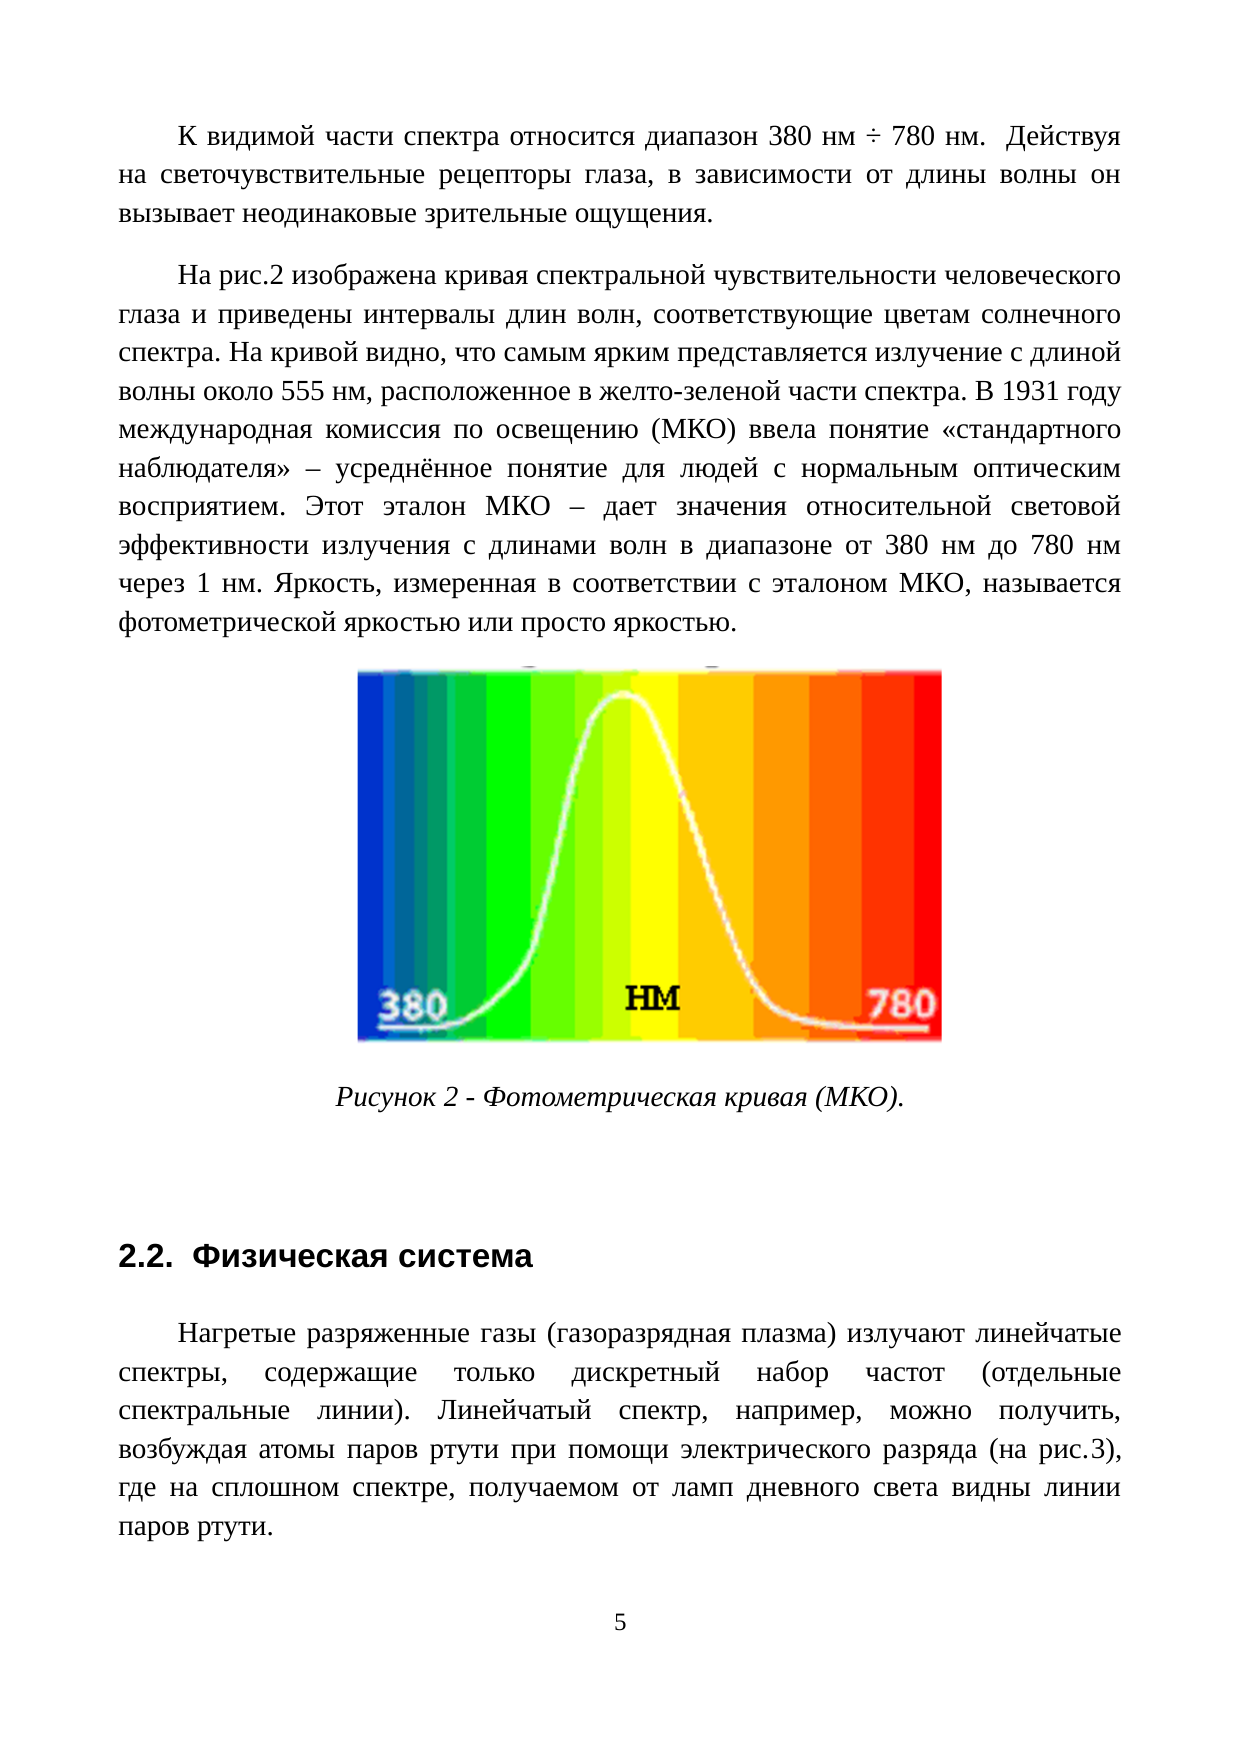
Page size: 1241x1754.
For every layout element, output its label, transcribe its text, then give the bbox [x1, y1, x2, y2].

text К видимой части спектра относится диапазон 380 нм ÷ 780 нм. Действуя на светочувствительные рецепторы глаза, в зависимости от длины волны он вызывает неодинаковые зрительные ощущения. [118, 118, 1122, 229]
text Рисунок 2 - Фотометрическая кривая (МКО). [118, 1079, 1122, 1112]
text Нагретые разряженные газы (газоразрядная плазма) излучают линейчатые спектры, содержащие только дискретный набор частот (отдельные спектральные линии). Линейчатый спектр, например, можно получить, возбуждая атомы паров ртути при помощи электрического разряда (на рис.3), где на сплошном спектре, получаемом от ламп дневного света видны линии паров ртути. [118, 1315, 1122, 1542]
subtitle Физическая система [118, 1236, 1122, 1274]
picture [357, 666, 942, 1051]
text На рис.2 изображена кривая спектральной чувствительности человеческого глаза и приведены интервалы длин волн, соответствующие цветам солнечного спектра. На кривой видно, что самым ярким представляется излучение с длиной волны около 555 нм, расположенное в желто-зеленой части спектра. В 1931 году международная комиссия по освещению (МКО) ввела понятие «стандартного наблюдателя» – усреднённое понятие для людей с нормальным оптическим восприятием. Этот эталон МКО – дает значения относительной световой эффективности излучения с длинами волн в диапазоне от 380 нм до 780 нм через 1 нм. Яркость, измеренная в соответствии с эталоном МКО, называется фотометрической яркостью или просто яркостью. [118, 257, 1122, 638]
